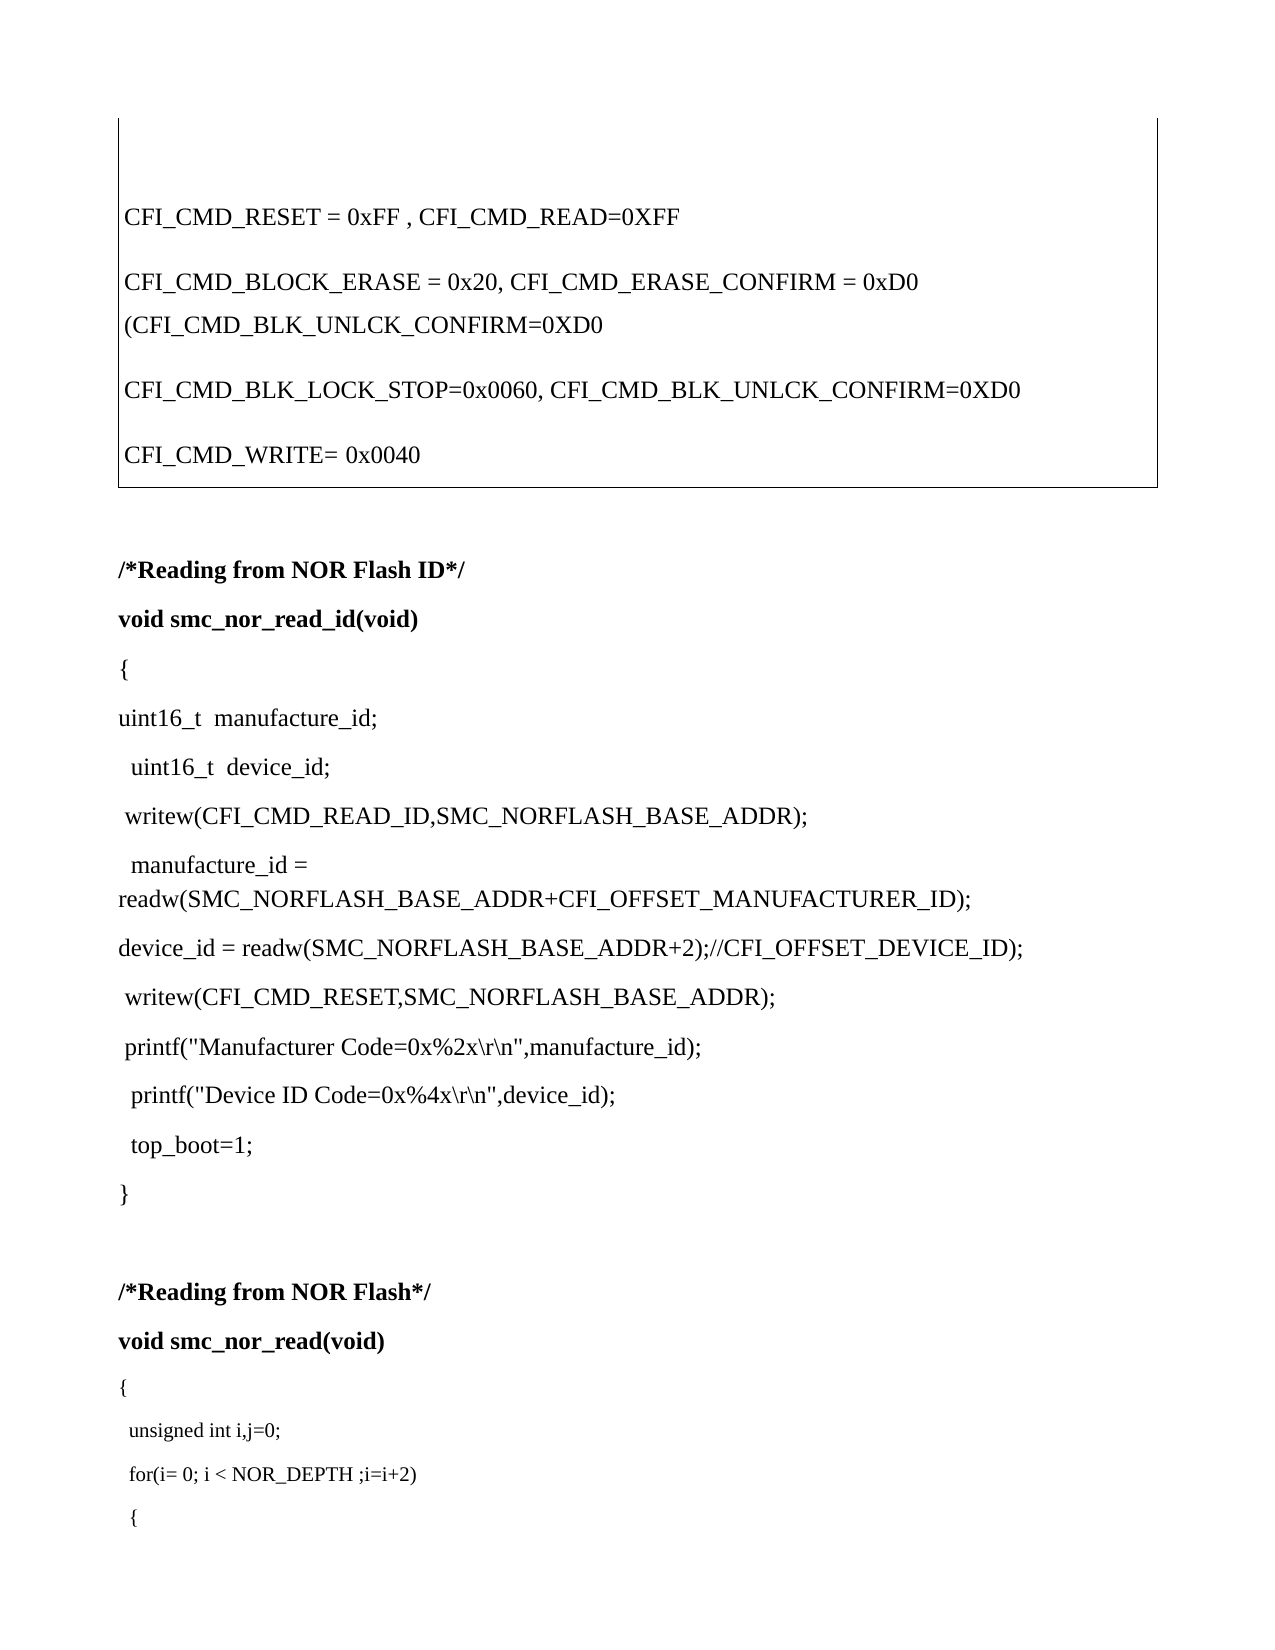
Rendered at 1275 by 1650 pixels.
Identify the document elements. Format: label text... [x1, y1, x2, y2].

text printf("Device ID Code=0x%4x\r\n",device_id); [118, 1081, 1157, 1109]
text for(i= 0; i < NOR_DEPTH ;i=i+2) [118, 1462, 1157, 1486]
table_cell [119, 118, 1157, 183]
text printf("Manufacturer Code=0x%2x\r\n",manufacture_id); [118, 1032, 1157, 1060]
text void smc_nor_read(void) [118, 1326, 1157, 1355]
text top_boot=1; [118, 1130, 1157, 1158]
text writew(CFI_CMD_READ_ID,SMC_NORFLASH_BASE_ADDR); [118, 801, 1157, 829]
text } [118, 1179, 1157, 1207]
text unsigned int i,j=0; [118, 1418, 1157, 1442]
table_cell CFI_CMD_BLK_LOCK_STOP=0x0060, CFI_CMD_BLK_UNLCK_CONFIRM=0XD0 [119, 357, 1157, 422]
table_cell CFI_CMD_WRITE= 0x0040 [119, 422, 1157, 487]
text manufacture_id = readw(SMC_NORFLASH_BASE_ADDR+CFI_OFFSET_MANUFACTURER_ID); [118, 850, 1157, 913]
table_cell CFI_CMD_BLOCK_ERASE = 0x20, CFI_CMD_ERASE_CONFIRM = 0xD0 (CFI_CMD_BLK_UNLCK_CONFIRM=0XD0 [119, 249, 1157, 357]
text device_id = readw(SMC_NORFLASH_BASE_ADDR+2);//CFI_OFFSET_DEVICE_ID); [118, 933, 1157, 962]
text uint16_t manufacture_id; [118, 703, 1157, 731]
text { [118, 654, 1157, 682]
text uint16_t device_id; [118, 752, 1157, 781]
text /*Reading from NOR Flash*/ [118, 1277, 1157, 1306]
text { [118, 1505, 1157, 1529]
text { [118, 1375, 1157, 1399]
text /*Reading from NOR Flash ID*/ [118, 556, 1157, 584]
text writew(CFI_CMD_RESET,SMC_NORFLASH_BASE_ADDR); [118, 982, 1157, 1011]
text void smc_nor_read_id(void) [118, 604, 1157, 633]
table_cell CFI_CMD_RESET = 0xFF , CFI_CMD_READ=0XFF [119, 183, 1157, 248]
